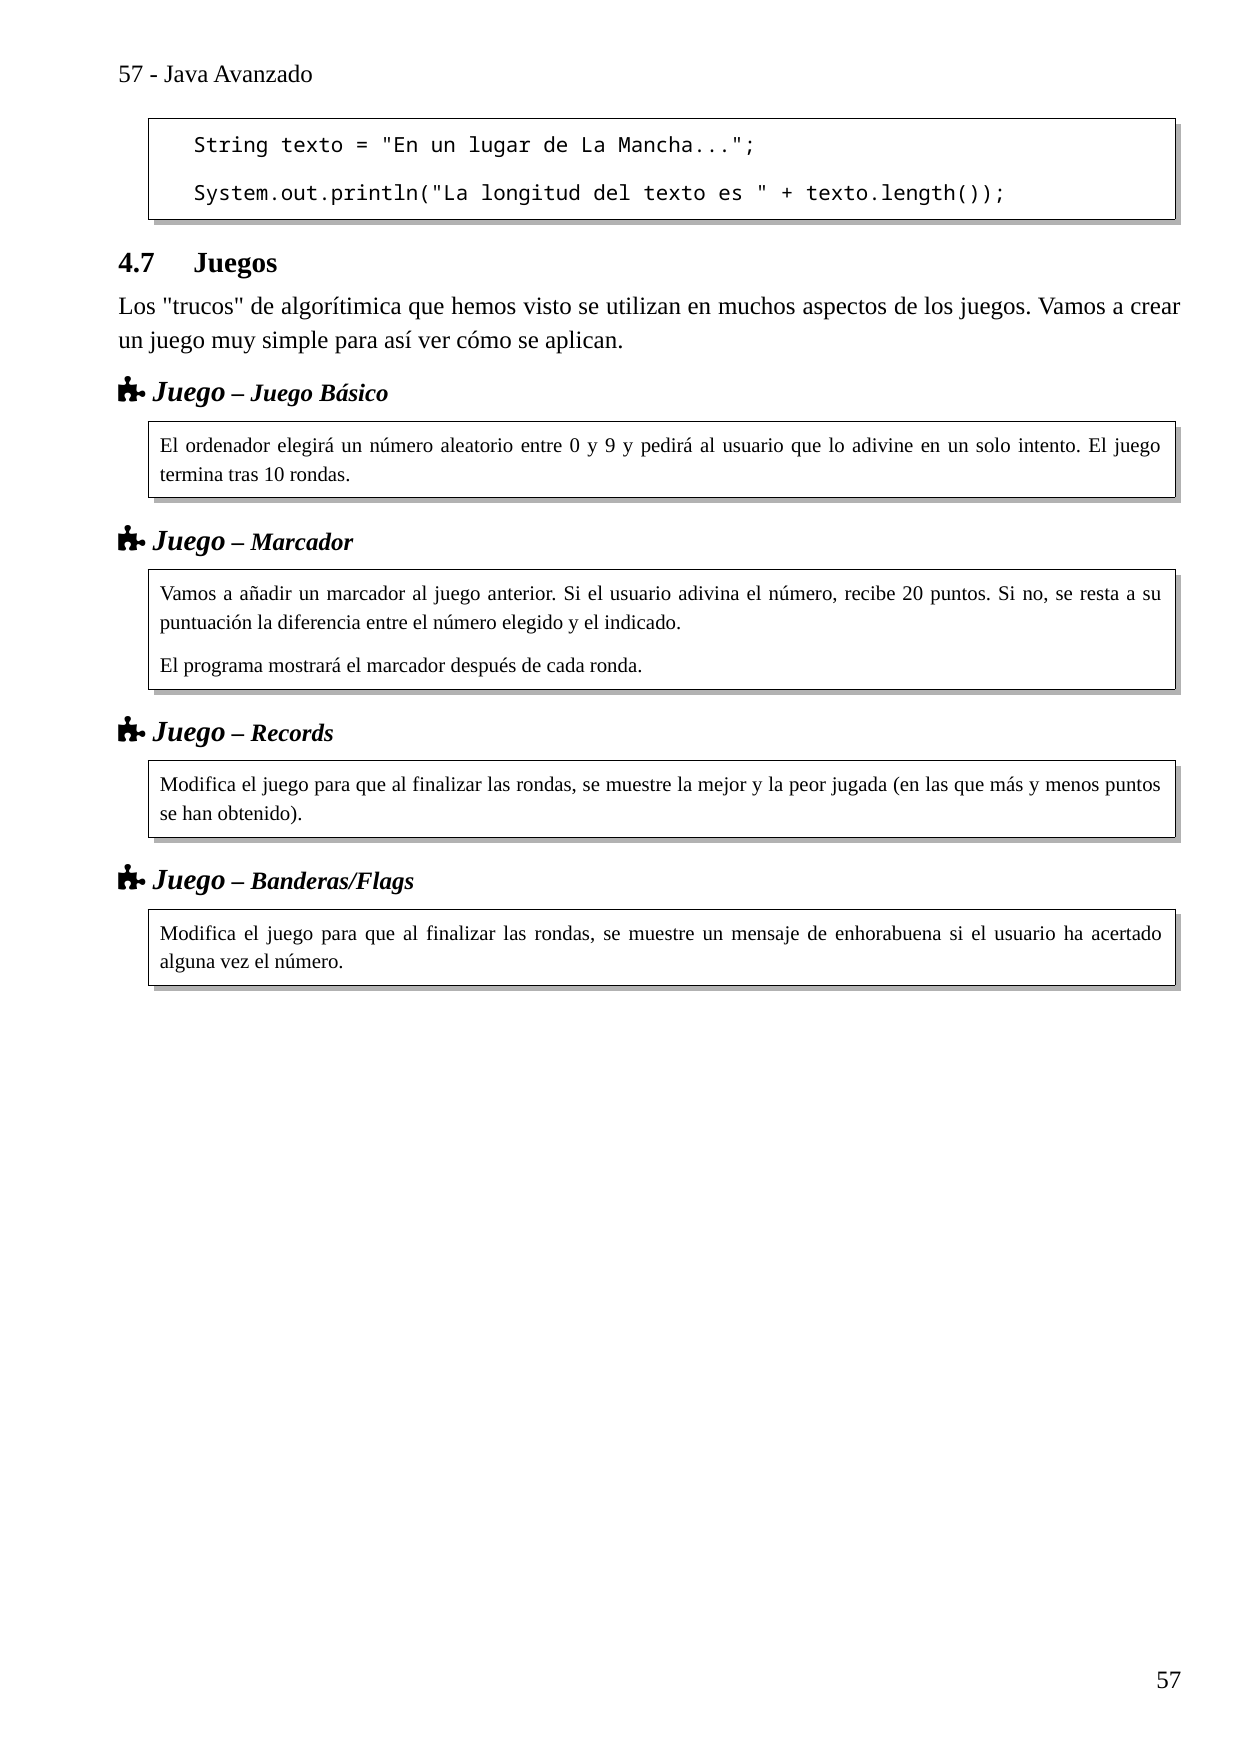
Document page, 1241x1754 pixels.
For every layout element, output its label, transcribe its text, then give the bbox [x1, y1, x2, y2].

text El ordenador elegirá un número aleatorio entre 0 y 9 y pedirá al usuario que lo adivine en un solo intento. El juego termina tras 10 rondas. [149, 422, 1175, 497]
subtitle Juegos [118, 245, 1181, 278]
text  Juego – Banderas/Flags [118, 862, 1181, 896]
text Modifica el juego para que al finalizar las rondas, se muestre la mejor y la peor jugada (en las que más y menos puntos se han obtenido). [149, 761, 1175, 837]
text Vamos a añadir un marcador al juego anterior. Si el usuario adivina el número, recibe 20 puntos. Si no, se resta a su puntuación la diferencia entre el número elegido y el indicado. [149, 570, 1175, 634]
text  Juego – Marcador [118, 523, 1181, 556]
text Los "trucos" de algorítimica que hemos visto se utilizan en muchos aspectos de los juegos. Vamos a crear un juego muy simple para así ver cómo se aplican. [118, 291, 1181, 354]
text El programa mostrará el marcador después de cada ronda. [149, 641, 1175, 689]
text  Juego – Juego Básico [118, 374, 1181, 408]
text  Juego – Records [118, 714, 1181, 748]
text Modifica el juego para que al finalizar las rondas, se muestre un mensaje de enhorabuena si el usuario ha acertado alguna vez el número. [149, 910, 1175, 985]
text System.out.println("La longitud del texto es " + texto.length()); [149, 167, 1175, 219]
text String texto = "En un lugar de La Mancha..."; [149, 119, 1175, 158]
